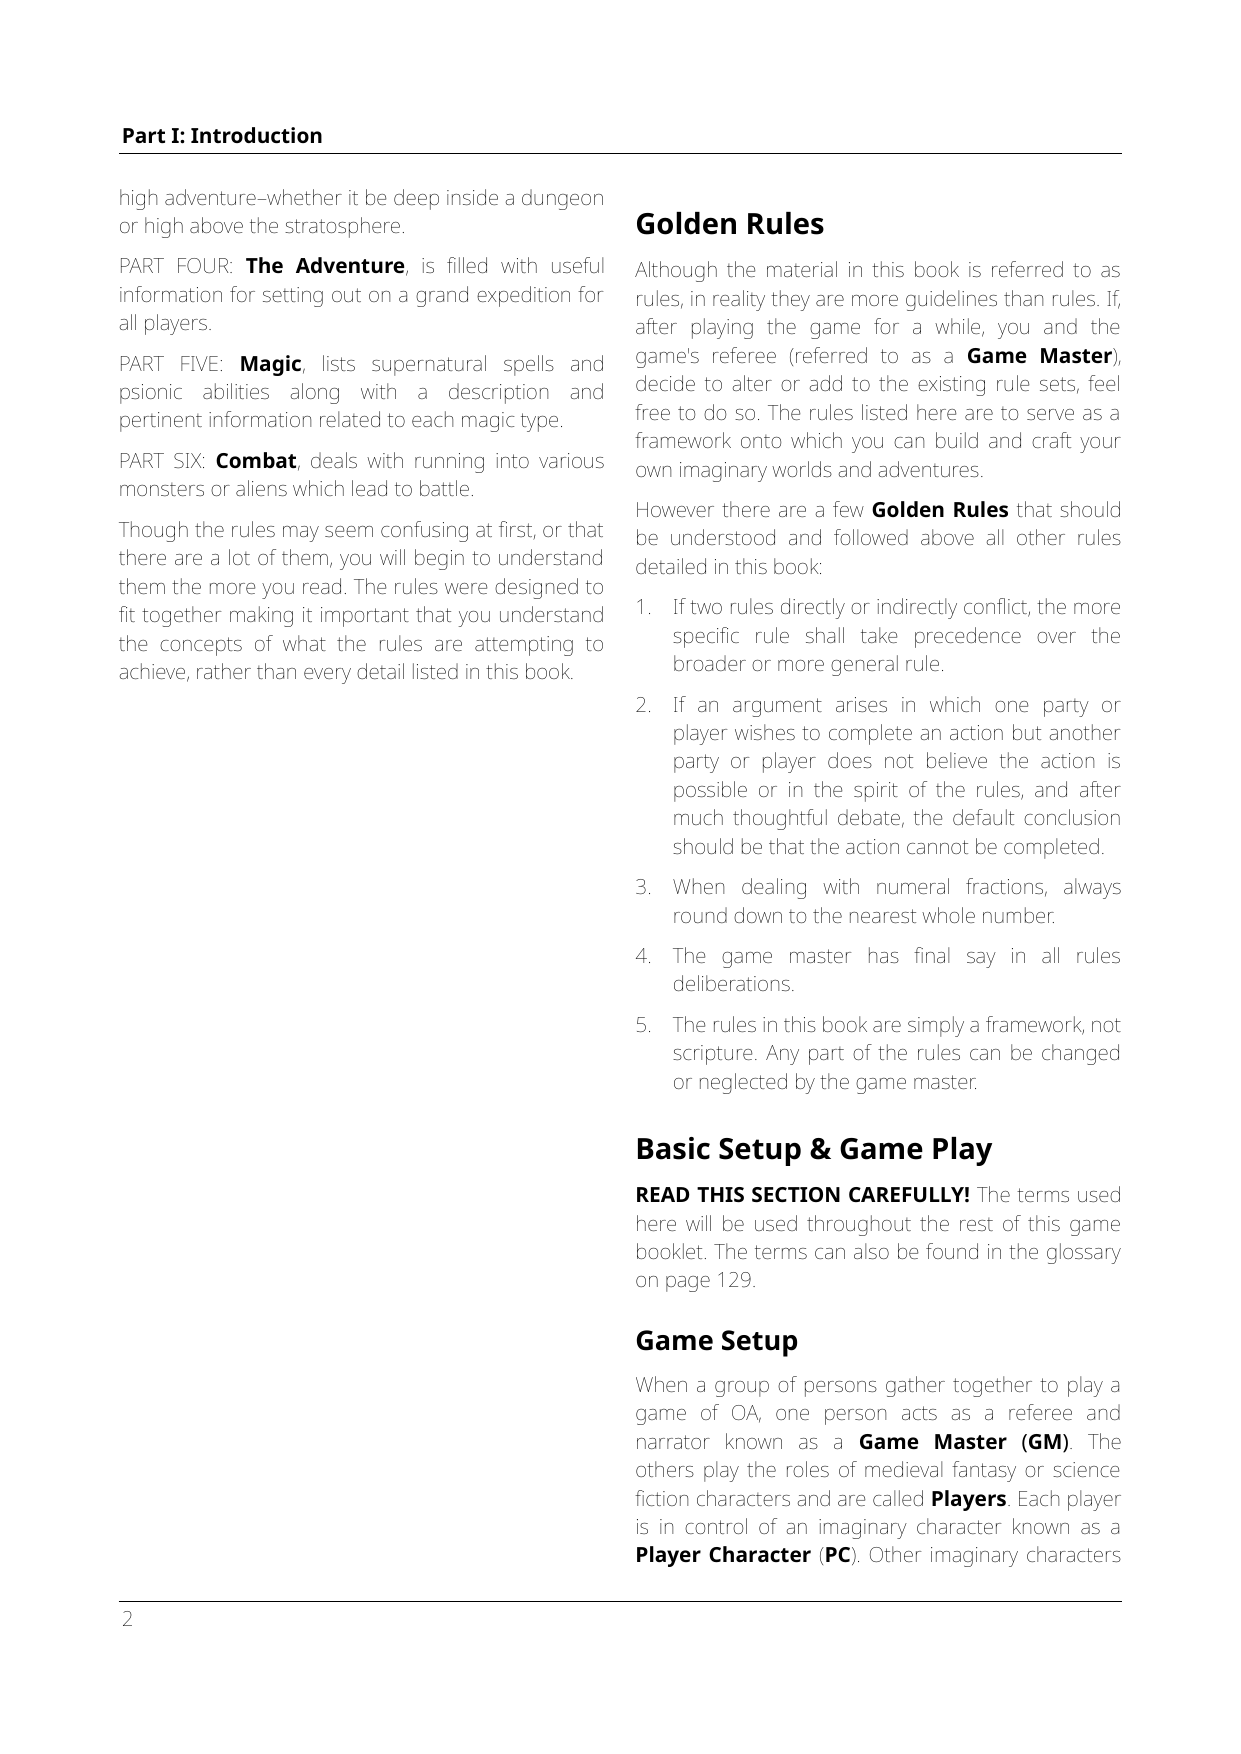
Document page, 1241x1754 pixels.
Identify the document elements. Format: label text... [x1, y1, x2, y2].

text high adventure–whether it be deep inside a dungeon or high above the stratosphere. [118, 183, 605, 239]
text PART FOUR: The Adventure, is filled with useful information for setting out on a grand expedition for all players. [118, 251, 605, 337]
list When dealing with numeral fractions, always round down to the nearest whole number. [635, 872, 1122, 929]
subtitle Basic Setup & Game Play [635, 1128, 1122, 1168]
text Game Setup [635, 1321, 1122, 1358]
list If an argument arises in which one party or player wishes to complete an action but another party or player does not believe the action is possible or in the spirit of the rules, and after much thoughtful debate, the default conclusion should be that the action cannot be completed. [635, 690, 1122, 860]
text Although the material in this book is referred to as rules, in reality they are more guidelines than rules. If, after playing the game for a while, you and the game's referee (referred to as a Game Master), decide to alter or add to the existing rule sets, feel free to do so. The rules listed here are to serve as a framework onto which you can build and craft your own imaginary worlds and adventures. [635, 256, 1122, 483]
text PART SIX: Combat, deals with running into various monsters or aliens which lead to battle. [118, 446, 605, 503]
list The game master has final say in all rules deliberations. [635, 941, 1122, 998]
list The rules in this book are simply a framework, not scripture. Any part of the rules can be changed or neglected by the game master. [635, 1010, 1122, 1095]
text PART FIVE: Magic, lists supernatural spells and psionic abilities along with a description and pertinent information related to each magic type. [118, 349, 605, 434]
subtitle Golden Rules [635, 203, 1122, 243]
text READ THIS SECTION CAREFULLY! The terms used here will be used throughout the rest of this game booklet. The terms can also be found in the glossary on page 87. [635, 1180, 1122, 1294]
text Though the rules may seem confusing at first, or that there are a lot of them, you will begin to understand them the more you read. The rules were designed to fit together making it important that you understand the concepts of what the rules are attempting to achieve, rather than every detail listed in this book. [118, 515, 605, 686]
text When a group of persons gather together to play a game of OA, one person acts as a referee and narrator known as a Game Master (GM). The others play the roles of medieval fantasy or science fiction characters and are called Players. Each player is in control of an imaginary character known as a Player Character (PC). Other imaginary characters [635, 1370, 1122, 1569]
text However there are a few Golden Rules that should be understood and followed above all other rules detailed in this book: [635, 495, 1122, 580]
list If two rules directly or indirectly conflict, the more specific rule shall take precedence over the broader or more general rule. [635, 592, 1122, 678]
